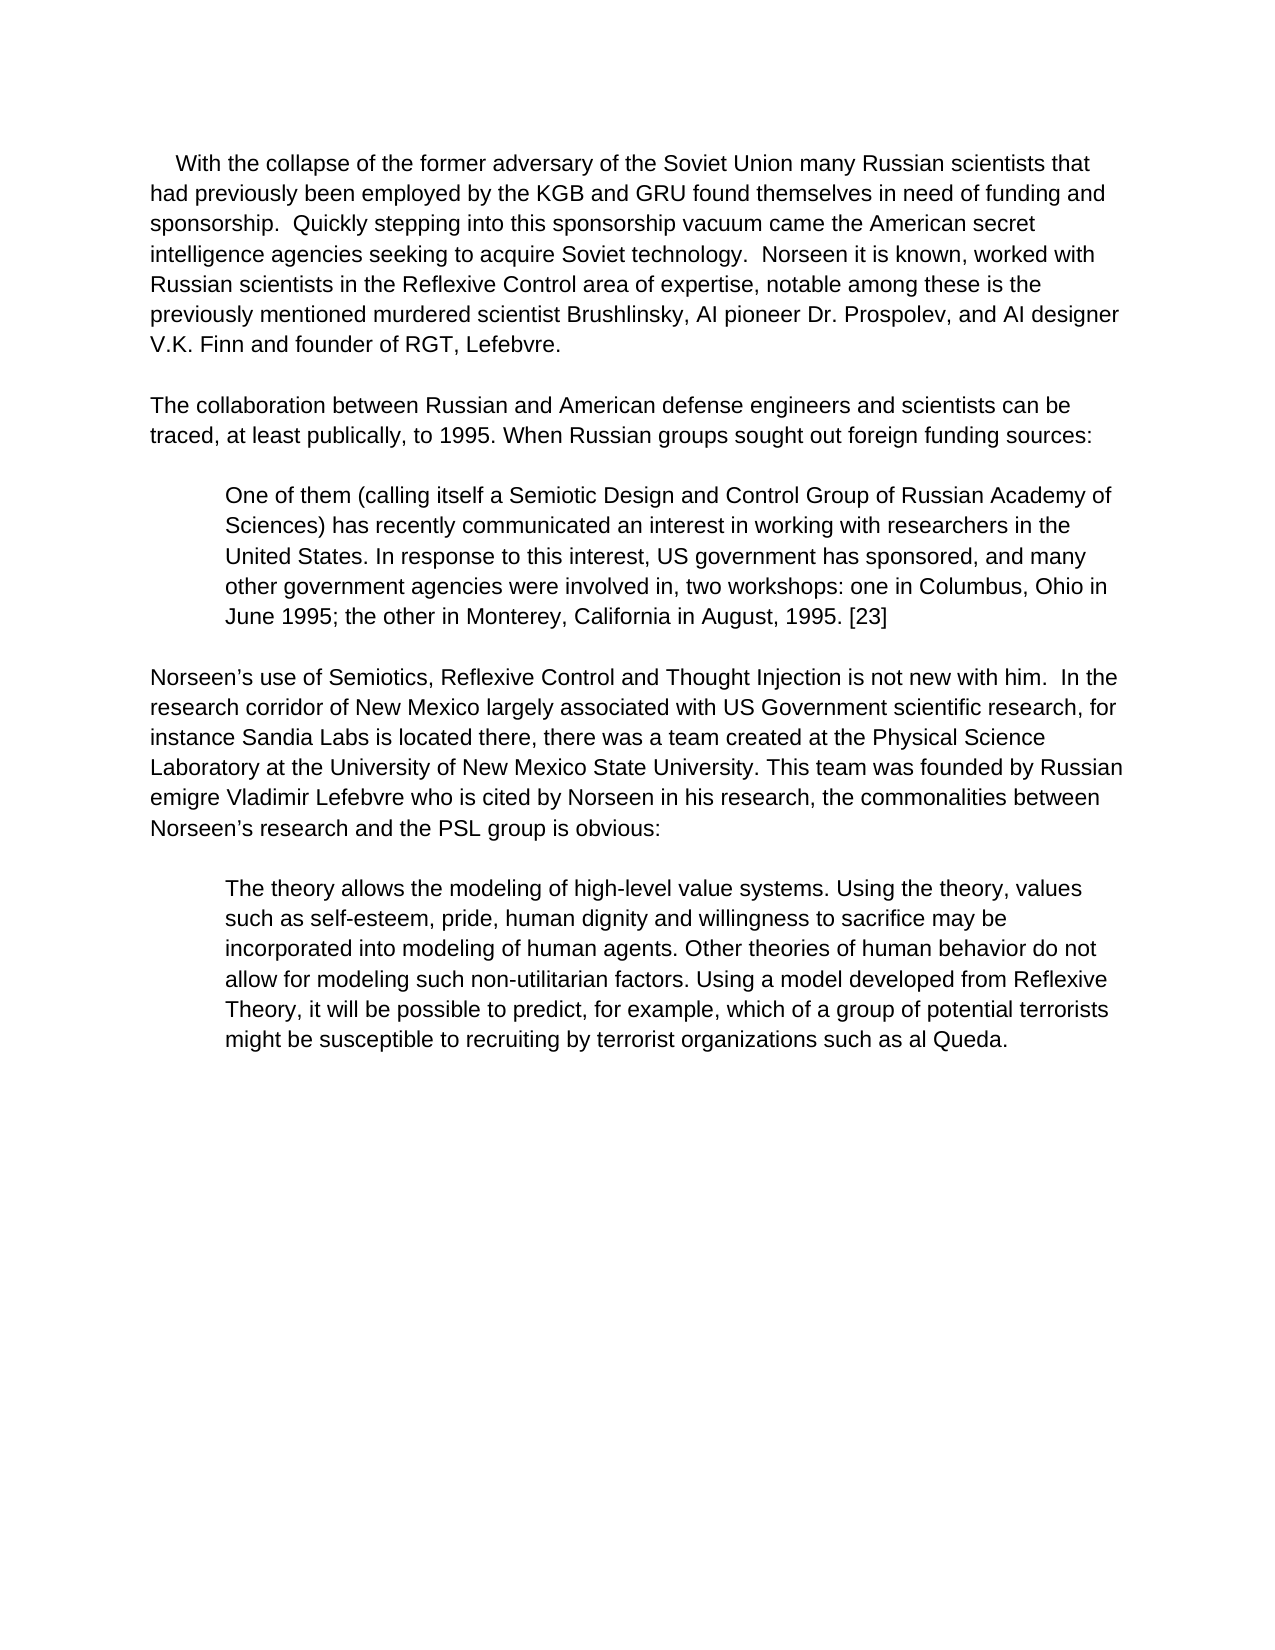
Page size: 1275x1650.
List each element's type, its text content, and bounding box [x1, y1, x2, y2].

text One of them (calling itself a Semiotic Design and Control Group of Russian Academy of Sciences) has recently communicated an interest in working with researchers in the United States. In response to this interest, US government has sponsored, and many other government agencies were involved in, two workshops: one in Columbus, Ohio in June 1995; the other in Monterey, California in August, 1995. [23] [225, 482, 1125, 629]
text Norseen’s use of Semiotics, Reflexive Control and Thought Injection is not new with him. In the research corridor of New Mexico largely associated with US Government scientific research, for instance Sandia Labs is located there, there was a team created at the Physical Science Laboratory at the University of New Mexico State University. This team was founded by Russian emigre Vladimir Lefebvre who is cited by Norseen in his research, the commonalities between Norseen’s research and the PSL group is obvious: [150, 663, 1125, 841]
text The collaboration between Russian and American defense engineers and scientists can be traced, at least publically, to 1995. When Russian groups sought out foreign funding sources: [150, 392, 1125, 448]
text The theory allows the modeling of high-level value systems. Using the theory, values such as self-esteem, pride, human dignity and willingness to sacrifice may be incorporated into modeling of human agents. Other theories of human behavior do not allow for modeling such non-utilitarian factors. Using a model developed from Reflexive Theory, it will be possible to predict, for example, which of a group of potential terrorists might be susceptible to recruiting by terrorist organizations such as al Queda. [225, 875, 1125, 1052]
text With the collapse of the former adversary of the Soviet Union many Russian scientists that had previously been employed by the KGB and GRU found themselves in need of funding and sponsorship. Quickly stepping into this sponsorship vacuum came the American secret intelligence agencies seeking to acquire Soviet technology. Norseen it is known, worked with Russian scientists in the Reflexive Control area of expertise, notable among these is the previously mentioned murdered scientist Brushlinsky, AI pioneer Dr. Prospolev, and AI designer V.K. Finn and founder of RGT, Lefebvre. [150, 150, 1125, 358]
